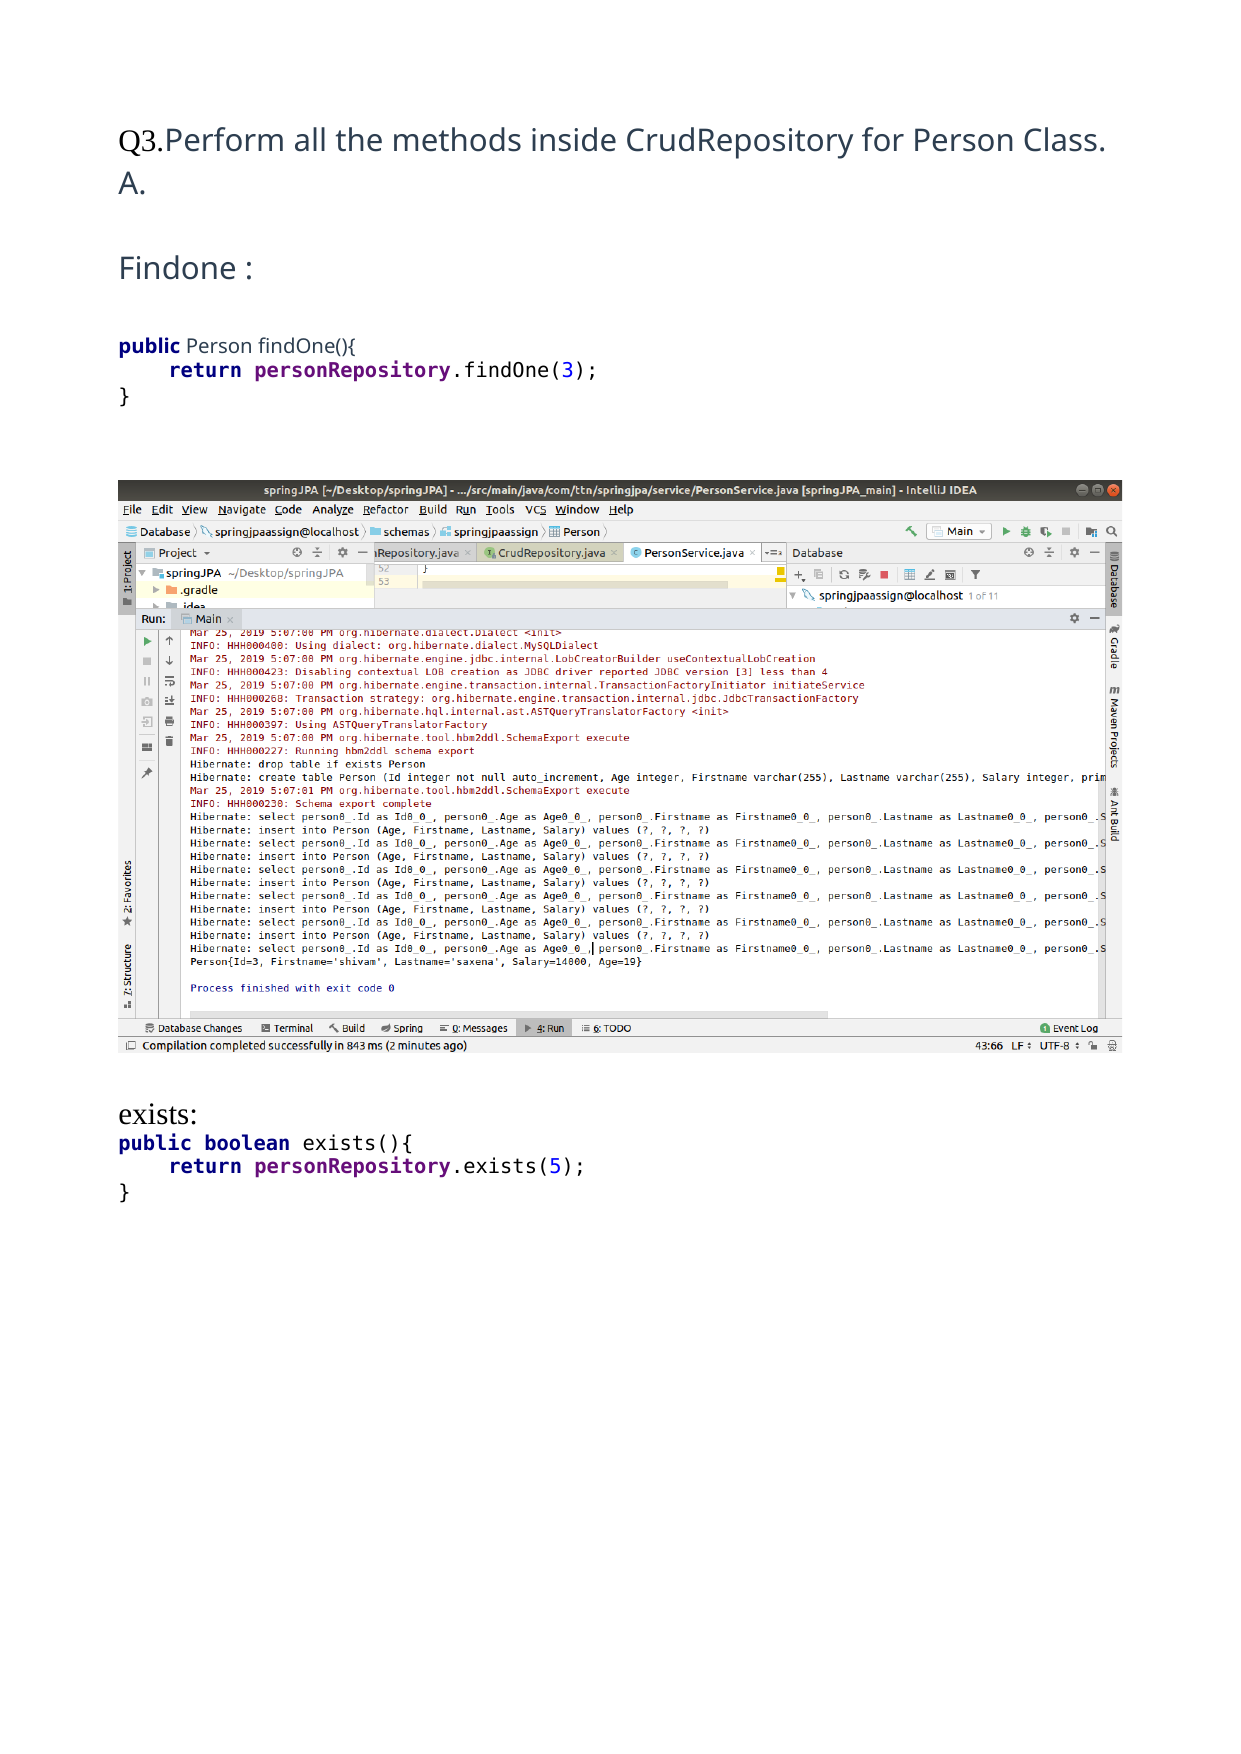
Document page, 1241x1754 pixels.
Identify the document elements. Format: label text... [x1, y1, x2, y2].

text public boolean exists(){ [118, 1131, 1122, 1155]
text } [118, 384, 1122, 408]
text A. [118, 161, 1122, 203]
text Findone : [118, 246, 1122, 288]
text } [118, 1180, 1122, 1204]
text return personRepository.exists(5); [118, 1155, 1122, 1180]
text return personRepository.findOne(3); [118, 359, 1122, 384]
picture [118, 480, 1123, 1053]
text exists: [118, 1095, 1122, 1131]
text public Person findOne(){ [118, 331, 1122, 359]
text Q3.Perform all the methods inside CrudRepository for Person Class. [118, 118, 1122, 161]
